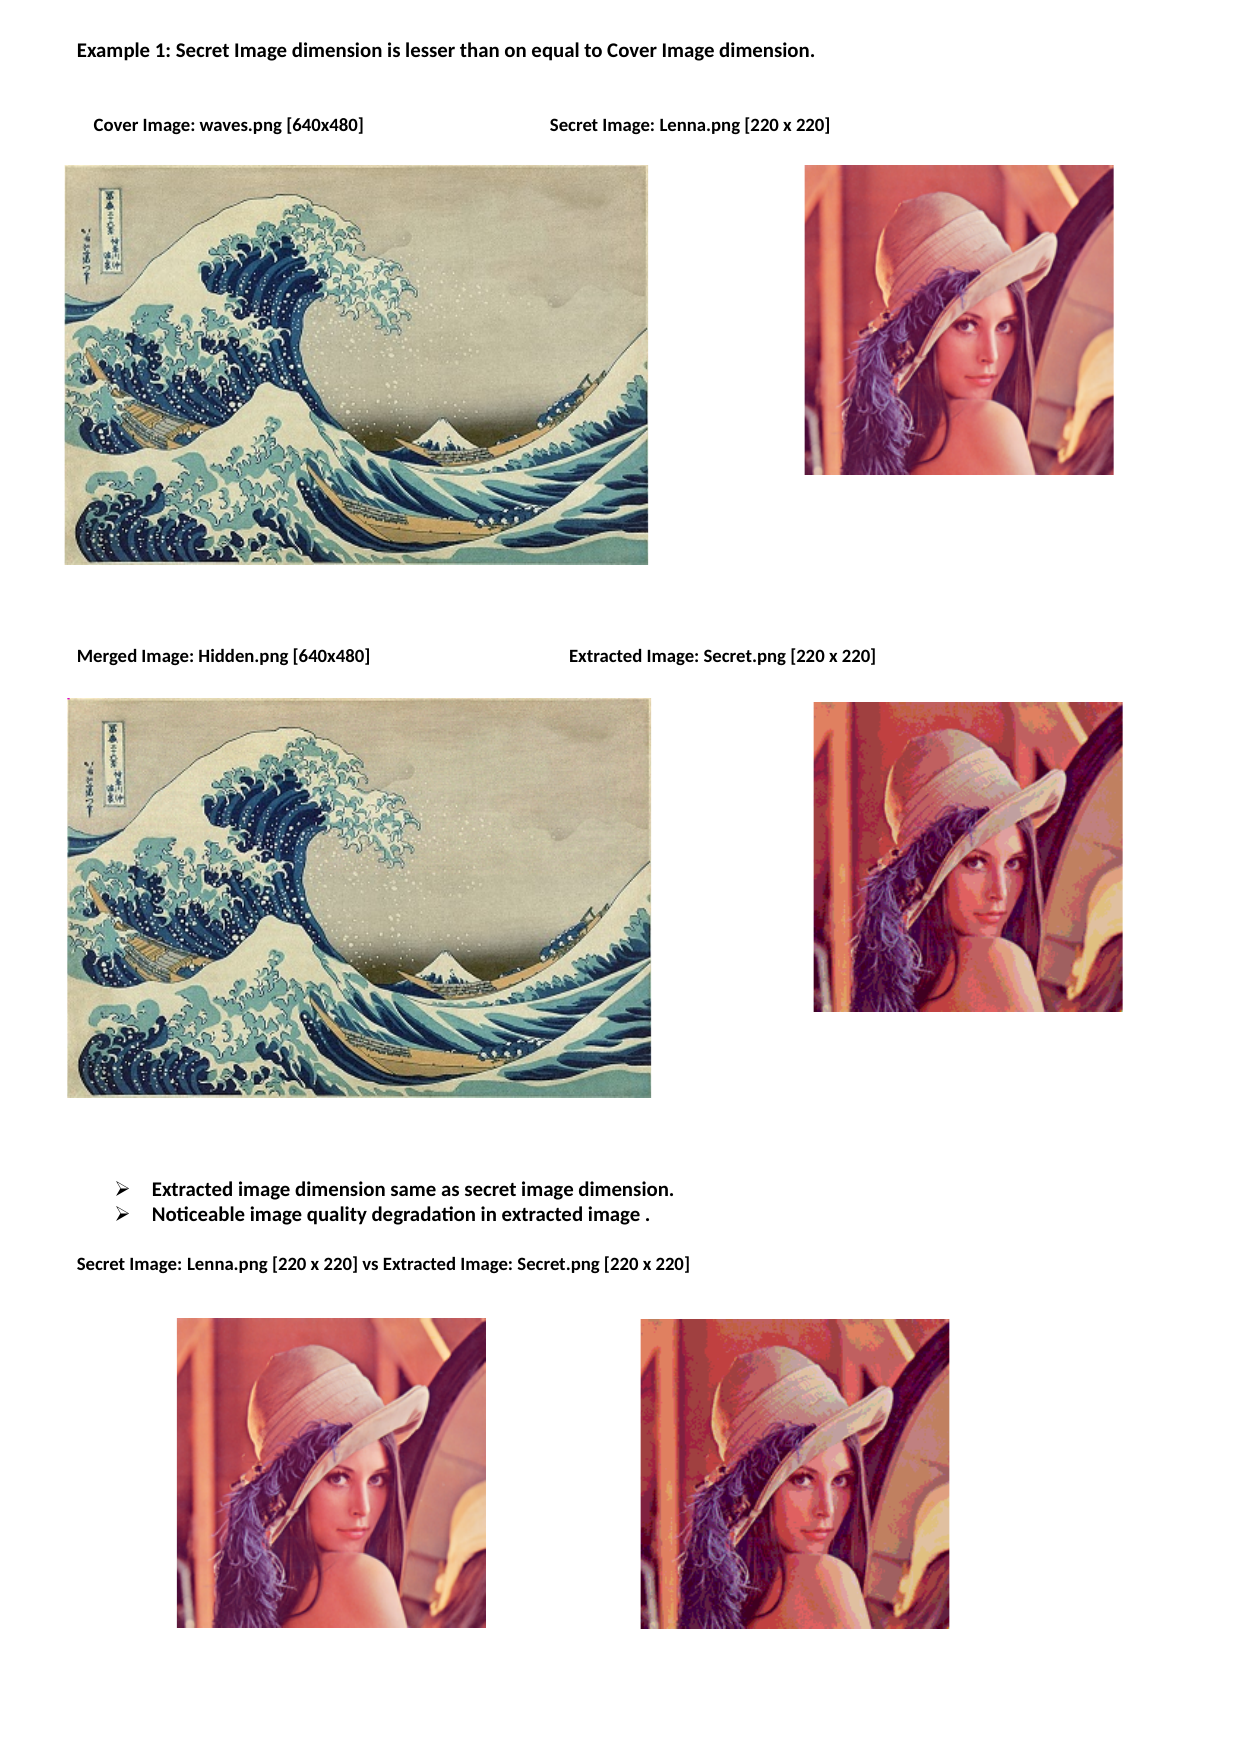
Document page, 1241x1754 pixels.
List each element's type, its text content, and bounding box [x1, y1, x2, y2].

picture [176, 1318, 486, 1628]
picture [804, 165, 1114, 475]
text Merged Image: Hidden.png [640x480] Extracted Image: Secret.png [220 x 220] [77, 644, 1173, 667]
text Secret Image: Lenna.png [220 x 220] vs Extracted Image: Secret.png [220 x 220] [77, 1252, 1173, 1275]
text Cover Image: waves.png [640x480] Secret Image: Lenna.png [220 x 220] [77, 113, 1173, 136]
list Noticeable image quality degradation in extracted image . [114, 1201, 1173, 1227]
text Example 1: Secret Image dimension is lesser than on equal to Cover Image dimension. [77, 37, 1173, 62]
list Extracted image dimension same as secret image dimension. [114, 1176, 1173, 1201]
picture [640, 1319, 950, 1629]
picture [67, 698, 652, 1098]
picture [813, 702, 1123, 1012]
picture [64, 165, 649, 565]
